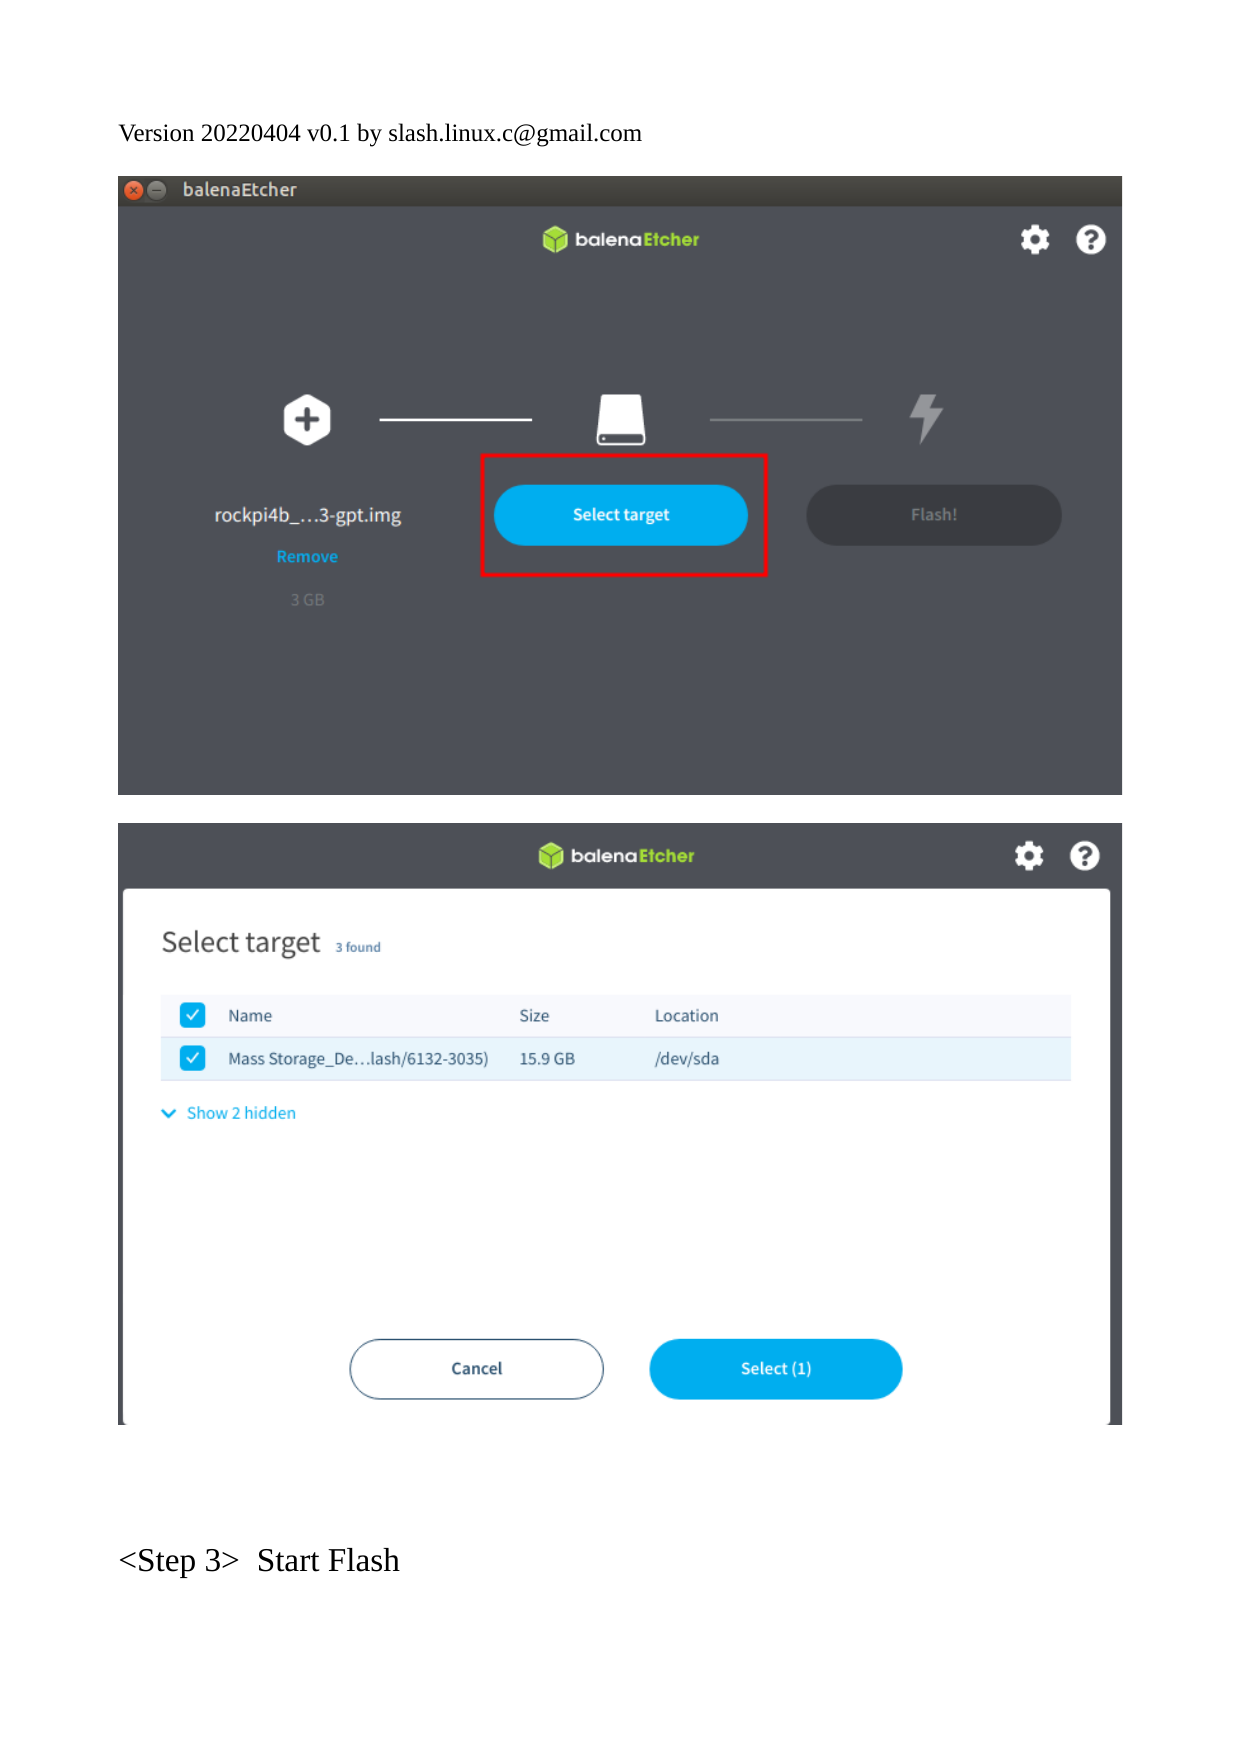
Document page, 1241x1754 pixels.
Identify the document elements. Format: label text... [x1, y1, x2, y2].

picture [118, 176, 1123, 795]
text <Step 3> Start Flash [118, 1540, 1122, 1578]
picture [118, 823, 1123, 1425]
